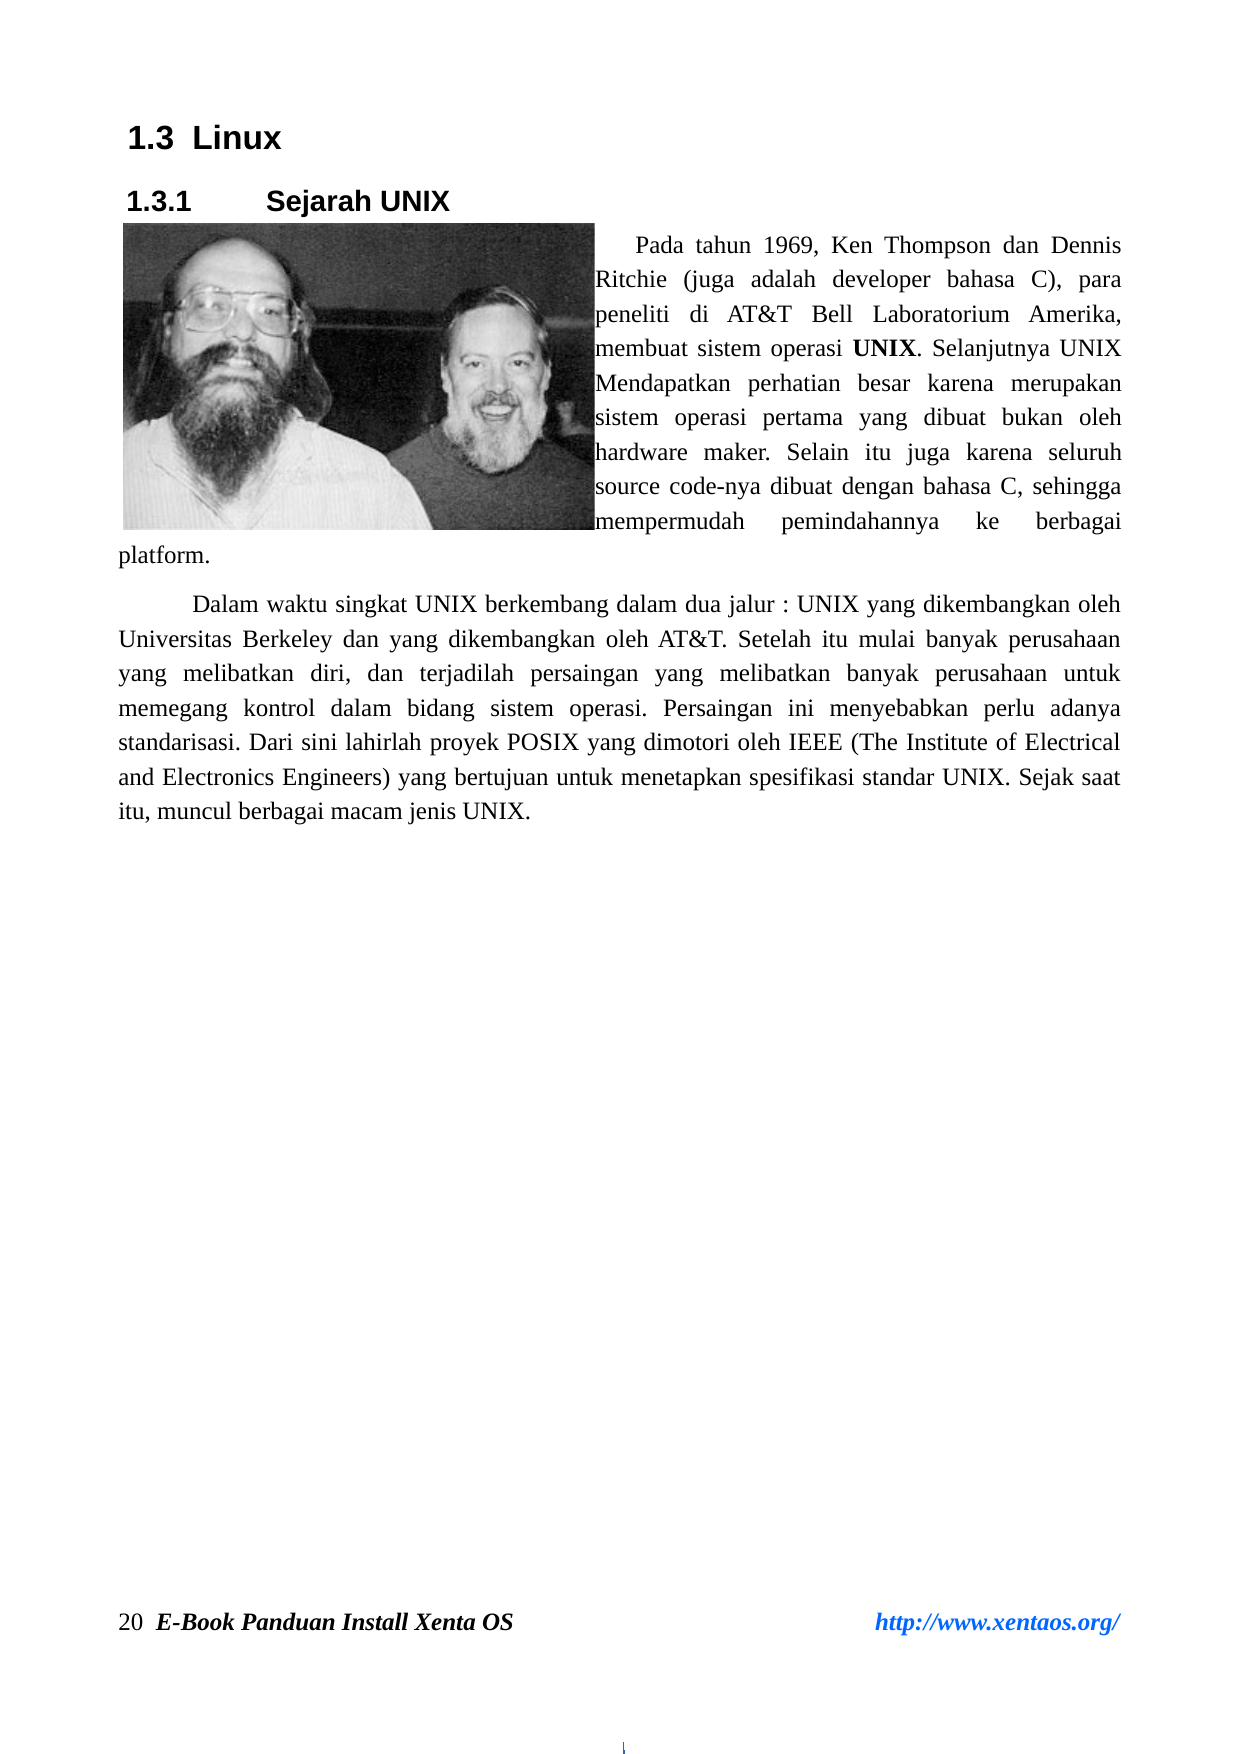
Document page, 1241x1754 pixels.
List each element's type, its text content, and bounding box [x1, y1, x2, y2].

text Pada tahun 1969, Ken Thompson dan Dennis Ritchie (juga adalah developer bahasa C), para peneliti di AT&T Bell Laboratorium Amerika, membuat sistem operasi UNIX. Selanjutnya UNIX Mendapatkan perhatian besar karena merupakan sistem operasi pertama yang dibuat bukan oleh hardware maker. Selain itu juga karena seluruh source code-nya dibuat dengan bahasa C, sehingga mempermudah pemindahannya ke berbagai platform. [118, 230, 1122, 569]
subtitle Sejarah UNIX [118, 184, 1122, 218]
text Dalam waktu singkat UNIX berkembang dalam dua jalur : UNIX yang dikembangkan oleh Universitas Berkeley dan yang dikembangkan oleh AT&T. Setelah itu mulai banyak perusahaan yang melibatkan diri, dan terjadilah persaingan yang melibatkan banyak perusahaan untuk memegang kontrol dalam bidang sistem operasi. Persaingan ini menyebabkan perlu adanya standarisasi. Dari sini lahirlah proyek POSIX yang dimotori oleh IEEE (The Institute of Electrical and Electronics Engineers) yang bertujuan untuk menetapkan spesifikasi standar UNIX. Sejak saat itu, muncul berbagai macam jenis UNIX. [118, 589, 1122, 825]
subtitle Linux [118, 118, 1122, 157]
picture [123, 223, 595, 530]
